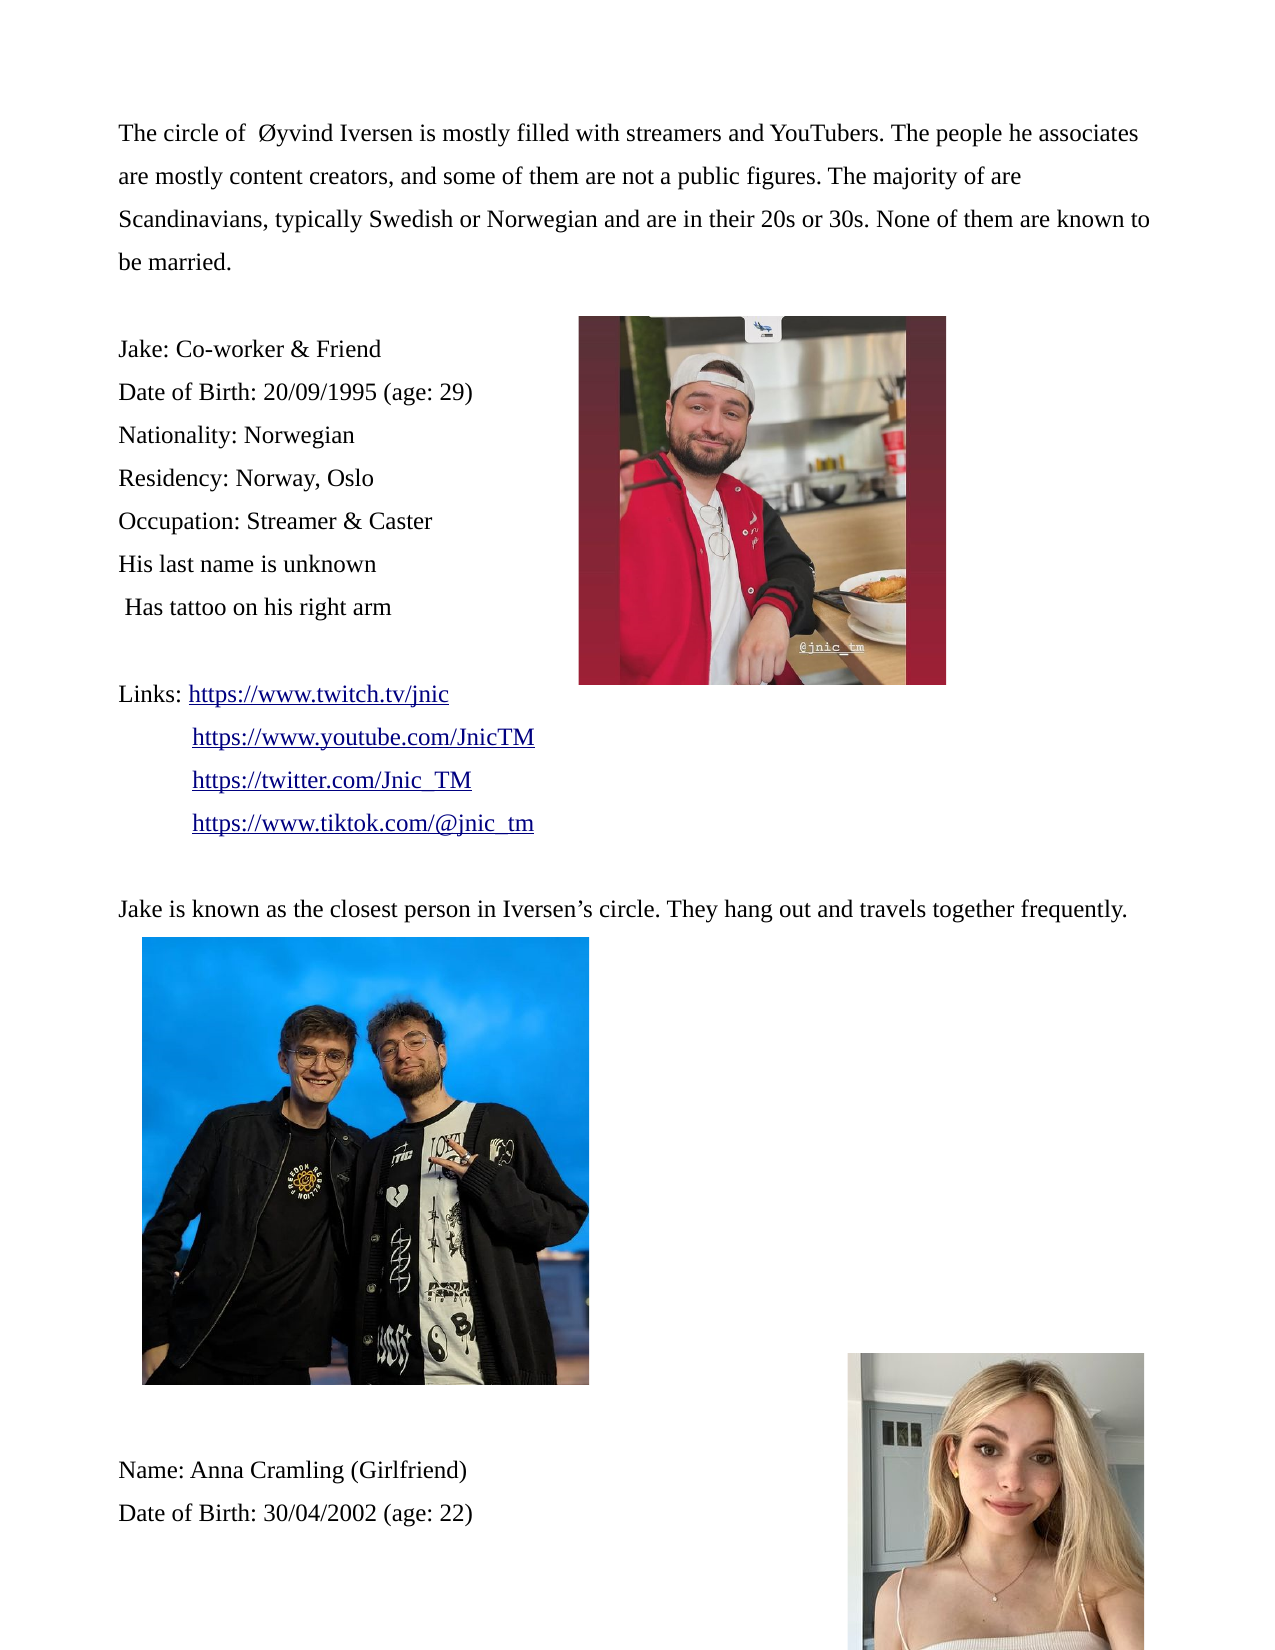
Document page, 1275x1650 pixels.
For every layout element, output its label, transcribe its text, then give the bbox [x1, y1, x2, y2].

text Name: Anna Cramling (Girlfriend) [118, 1455, 847, 1484]
text Date of Birth: 20/09/1995 (age: 29) [118, 377, 578, 406]
text [947, 506, 1157, 535]
text Occupation: Streamer & Caster [118, 506, 578, 535]
text https://twitter.com/Jnic_TM [118, 765, 1157, 794]
text Links: https://www.twitch.tv/jnic [118, 679, 1157, 707]
text Jake is known as the closest person in Iversen’s circle. They hang out and travels together frequently. [118, 894, 1157, 923]
text [947, 334, 1157, 362]
text Has tattoo on his right arm [118, 592, 578, 621]
text [947, 420, 1157, 449]
text Nationality: Norwegian [118, 420, 578, 449]
text His last name is unknown [118, 549, 578, 578]
text Jake: Co-worker & Friend [118, 334, 578, 362]
text Date of Birth: 30/04/2002 (age: 22) [118, 1498, 847, 1527]
text [947, 549, 1157, 578]
text https://www.youtube.com/JnicTM [118, 722, 1157, 751]
text Residency: Norway, Oslo [118, 463, 578, 492]
picture [142, 937, 590, 1385]
text https://www.tiktok.com/@jnic_tm [118, 808, 1157, 837]
text The circle of Øyvind Iversen is mostly filled with streamers and YouTubers. The people he associates are mostly content creators, and some of them are not a public figures. The majority of are Scandinavians, typically Swedish or Norwegian and are in their 20s or 30s. None of them are known to be married. [118, 118, 1157, 276]
text [947, 592, 1157, 621]
text [947, 377, 1157, 406]
text [947, 463, 1157, 492]
picture [578, 316, 947, 685]
picture [847, 1353, 1145, 1650]
